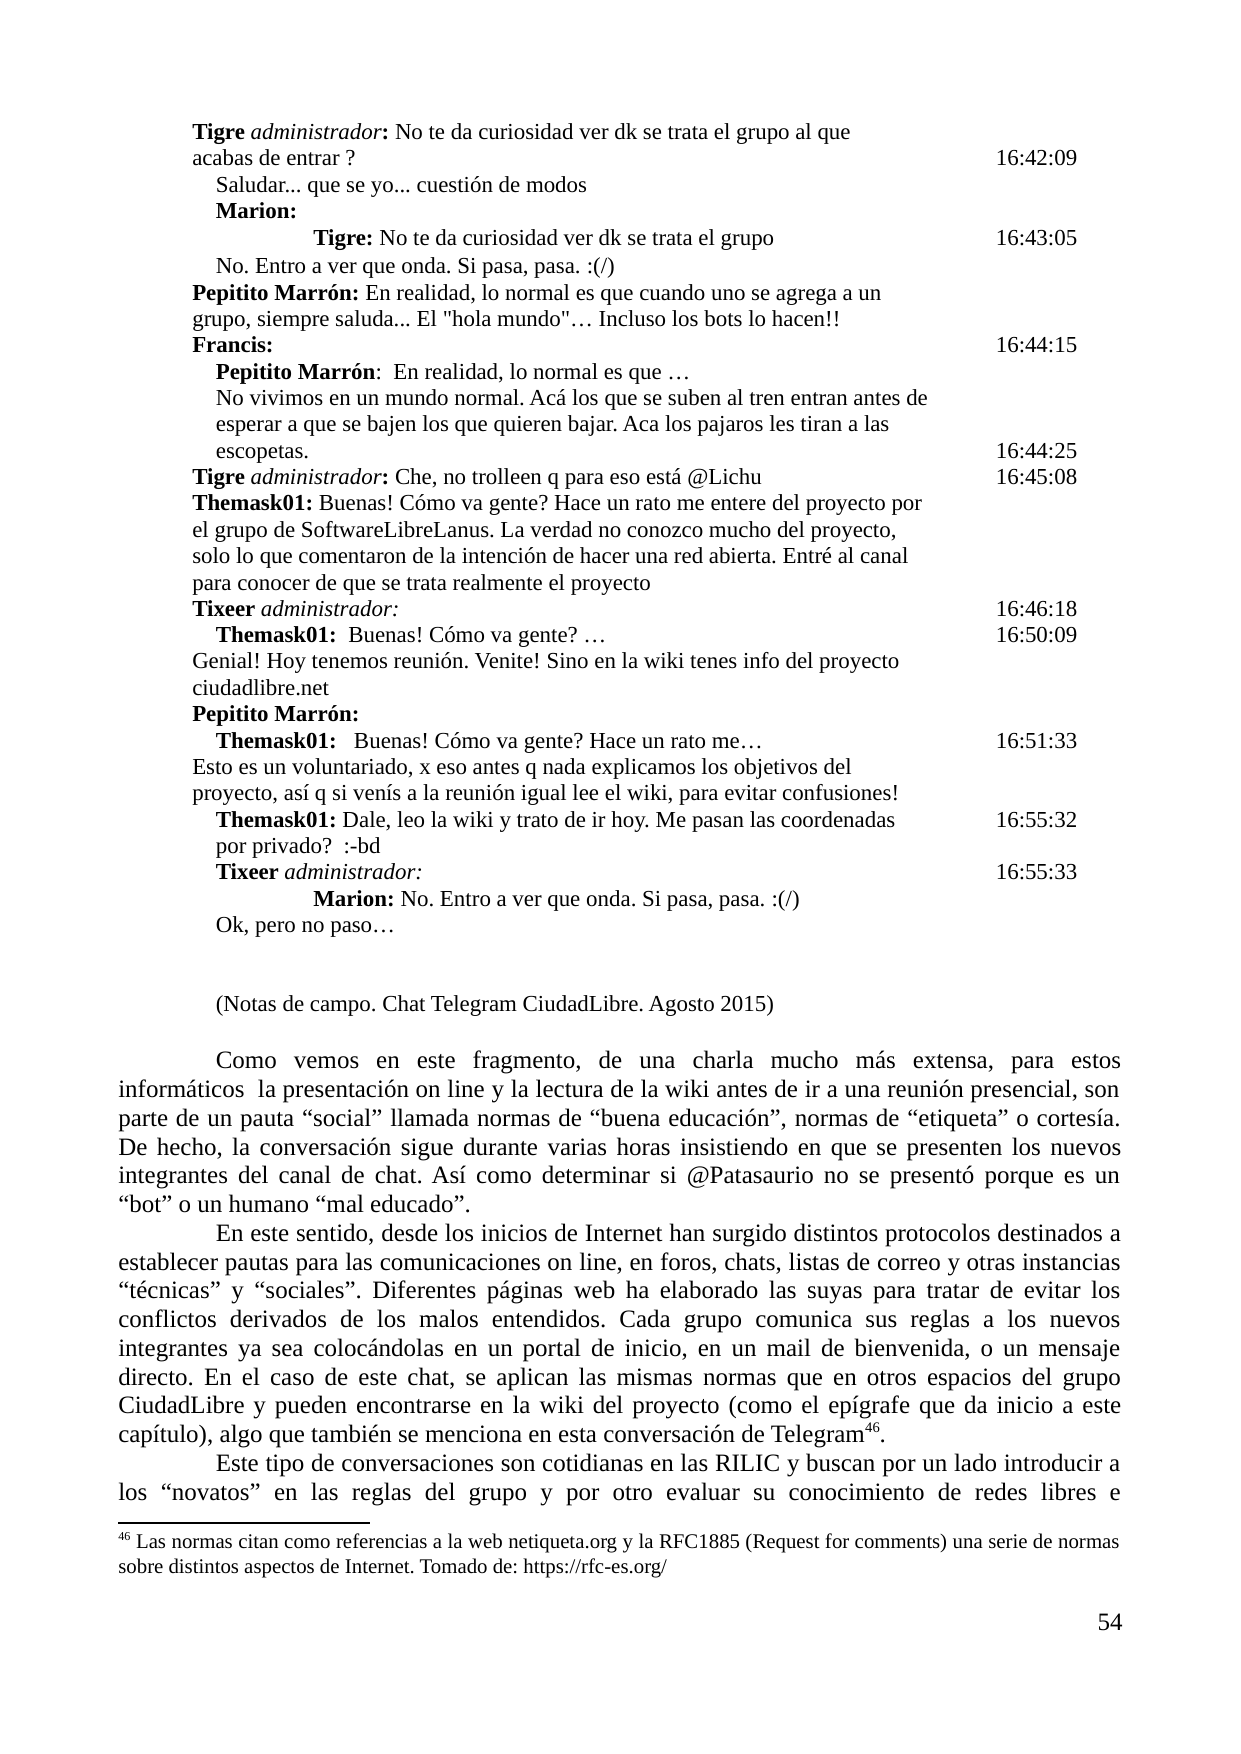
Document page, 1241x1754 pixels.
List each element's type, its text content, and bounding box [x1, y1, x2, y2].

text Este tipo de conversaciones son cotidianas en las RILIC y buscan por un lado introducir a los “novatos” en las reglas del grupo y por otro evaluar su conocimiento de redes libres e [118, 1448, 1122, 1505]
text Marion: No. Entro a ver que onda. Si pasa, pasa. :(/) [118, 885, 1122, 911]
text Themask01: Buenas! Cómo va gente? Hace un rato me entere del proyecto por [192, 489, 1122, 516]
text Tigre administrador: No te da curiosidad ver dk se trata el grupo al que [192, 118, 1122, 144]
text No. Entro a ver que onda. Si pasa, pasa. :(/) [118, 250, 1122, 279]
text Tixeer administrador: 16:55:33 [118, 858, 1122, 885]
text Themask01: Dale, leo la wiki y trato de ir hoy. Me pasan las coordenadas 16:55:32 [118, 806, 1122, 832]
text Pepitito Marrón: En realidad, lo normal es que … [192, 358, 1122, 384]
text solo lo que comentaron de la intención de hacer una red abierta. Entré al canal [192, 542, 1122, 568]
text grupo, siempre saluda... El "hola mundo"… Incluso los bots lo hacen!! [192, 305, 1122, 331]
text Ok, pero no paso… [118, 911, 1122, 937]
text Tigre administrador: Che, no trolleen q para eso está @Lichu 16:45:08 [192, 463, 1122, 489]
text escopetas. 16:44:25 [118, 437, 1122, 463]
text En este sentido, desde los inicios de Internet han surgido distintos protocolos destinados a establecer pautas para las comunicaciones on line, en foros, chats, listas de correo y otras instancias “técnicas” y “sociales”. Diferentes páginas web ha elaborado las suyas para tratar de evitar los conflictos derivados de los malos entendidos. Cada grupo comunica sus reglas a los nuevos integrantes ya sea colocándolas en un portal de inicio, en un mail de bienvenida, o un mensaje directo. En el caso de este chat, se aplican las mismas normas que en otros espacios del grupo CiudadLibre y pueden encontrarse en la wiki del proyecto (como el epígrafe que da inicio a este capítulo), algo que también se menciona en esta conversación de Telegram. [118, 1218, 1122, 1448]
text No vivimos en un mundo normal. Acá los que se suben al tren entran antes de [118, 384, 1122, 410]
text Tixeer administrador: 16:46:18 [192, 595, 1122, 621]
text Pepitito Marrón: [192, 700, 1122, 727]
text Marion: [118, 197, 1122, 223]
text Pepitito Marrón: En realidad, lo normal es que cuando uno se agrega a un [192, 279, 1122, 305]
text acabas de entrar ? 🤷 16:42:09 [192, 144, 1122, 171]
text (Notas de campo. Chat Telegram CiudadLibre. Agosto 2015) [118, 990, 1122, 1017]
text Esto es un voluntariado, x eso antes q nada explicamos los objetivos del [192, 753, 1122, 779]
text Como vemos en este fragmento, de una charla mucho más extensa, para estos informáticos la presentación on line y la lectura de la wiki antes de ir a una reunión presencial, son parte de un pauta “social” llamada normas de “buena educación”, normas de “etiqueta” o cortesía. De hecho, la conversación sigue durante varias horas insistiendo en que se presenten los nuevos integrantes del canal de chat. Así como determinar si @Patasaurio no se presentó porque es un “bot” o un humano “mal educado”. [118, 1045, 1122, 1218]
text Saludar... que se yo... cuestión de modos [118, 171, 1122, 197]
text Genial! Hoy tenemos reunión. Venite! Sino en la wiki tenes info del proyecto [192, 648, 1122, 674]
text ciudadlibre.net [192, 674, 1122, 700]
text Themask01: Buenas! Cómo va gente? … 16:50:09 [192, 621, 1122, 648]
text por privado? :-bd [118, 832, 1122, 858]
text Las normas citan como referencias a la web netiqueta.org y la RFC1885 (Request for comments) una serie de normas sobre distintos aspectos de Internet. Tomado de: https://rfc-es.org/ [118, 1529, 1122, 1578]
text el grupo de SoftwareLibreLanus. La verdad no conozco mucho del proyecto, [192, 516, 1122, 542]
text Themask01: Buenas! Cómo va gente? Hace un rato me… 16:51:33 [192, 727, 1122, 753]
text esperar a que se bajen los que quieren bajar. Aca los pajaros les tiran a las [118, 410, 1122, 437]
text Tigre: No te da curiosidad ver dk se trata el grupo 16:43:05 [118, 223, 1122, 250]
text Francis: 16:44:15 [192, 331, 1122, 358]
text proyecto, así q si venís a la reunión igual lee el wiki, para evitar confusiones! [192, 779, 1122, 806]
text para conocer de que se trata realmente el proyecto [192, 568, 1122, 595]
